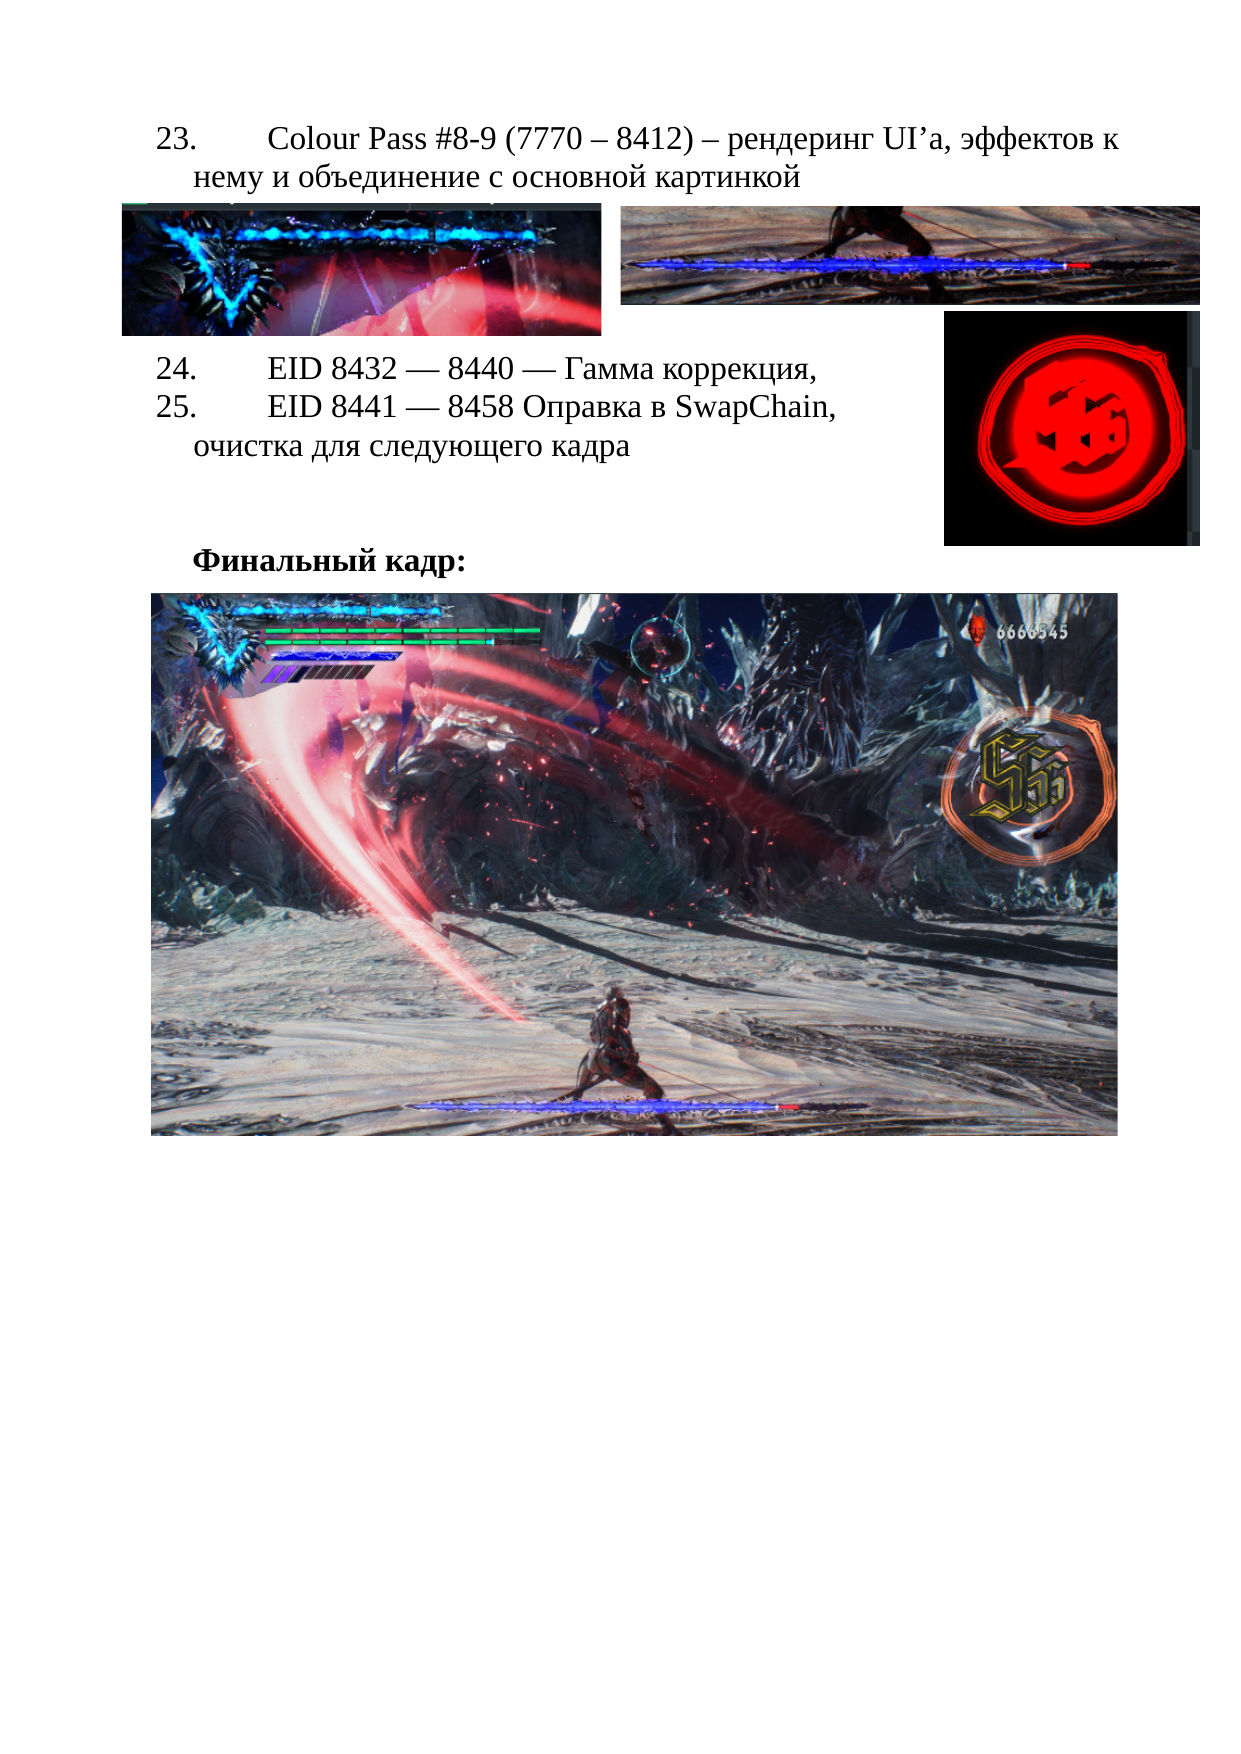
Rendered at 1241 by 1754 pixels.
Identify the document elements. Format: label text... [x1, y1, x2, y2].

picture [121, 203, 602, 336]
text Финальный кадр: [118, 540, 1122, 578]
list Colour Pass #8-9 (7770 – 8412) – рендеринг UI’a, эффектов к нему и объединение с основной картинкой [156, 118, 1122, 195]
list EID 8432 — 8440 — Гамма коррекция, [156, 348, 944, 386]
picture [620, 206, 1200, 305]
picture [944, 311, 1200, 546]
list EID 8441 — 8458 Оправка в SwapChain, очистка для следующего кадра [156, 386, 944, 463]
picture [151, 593, 1118, 1136]
